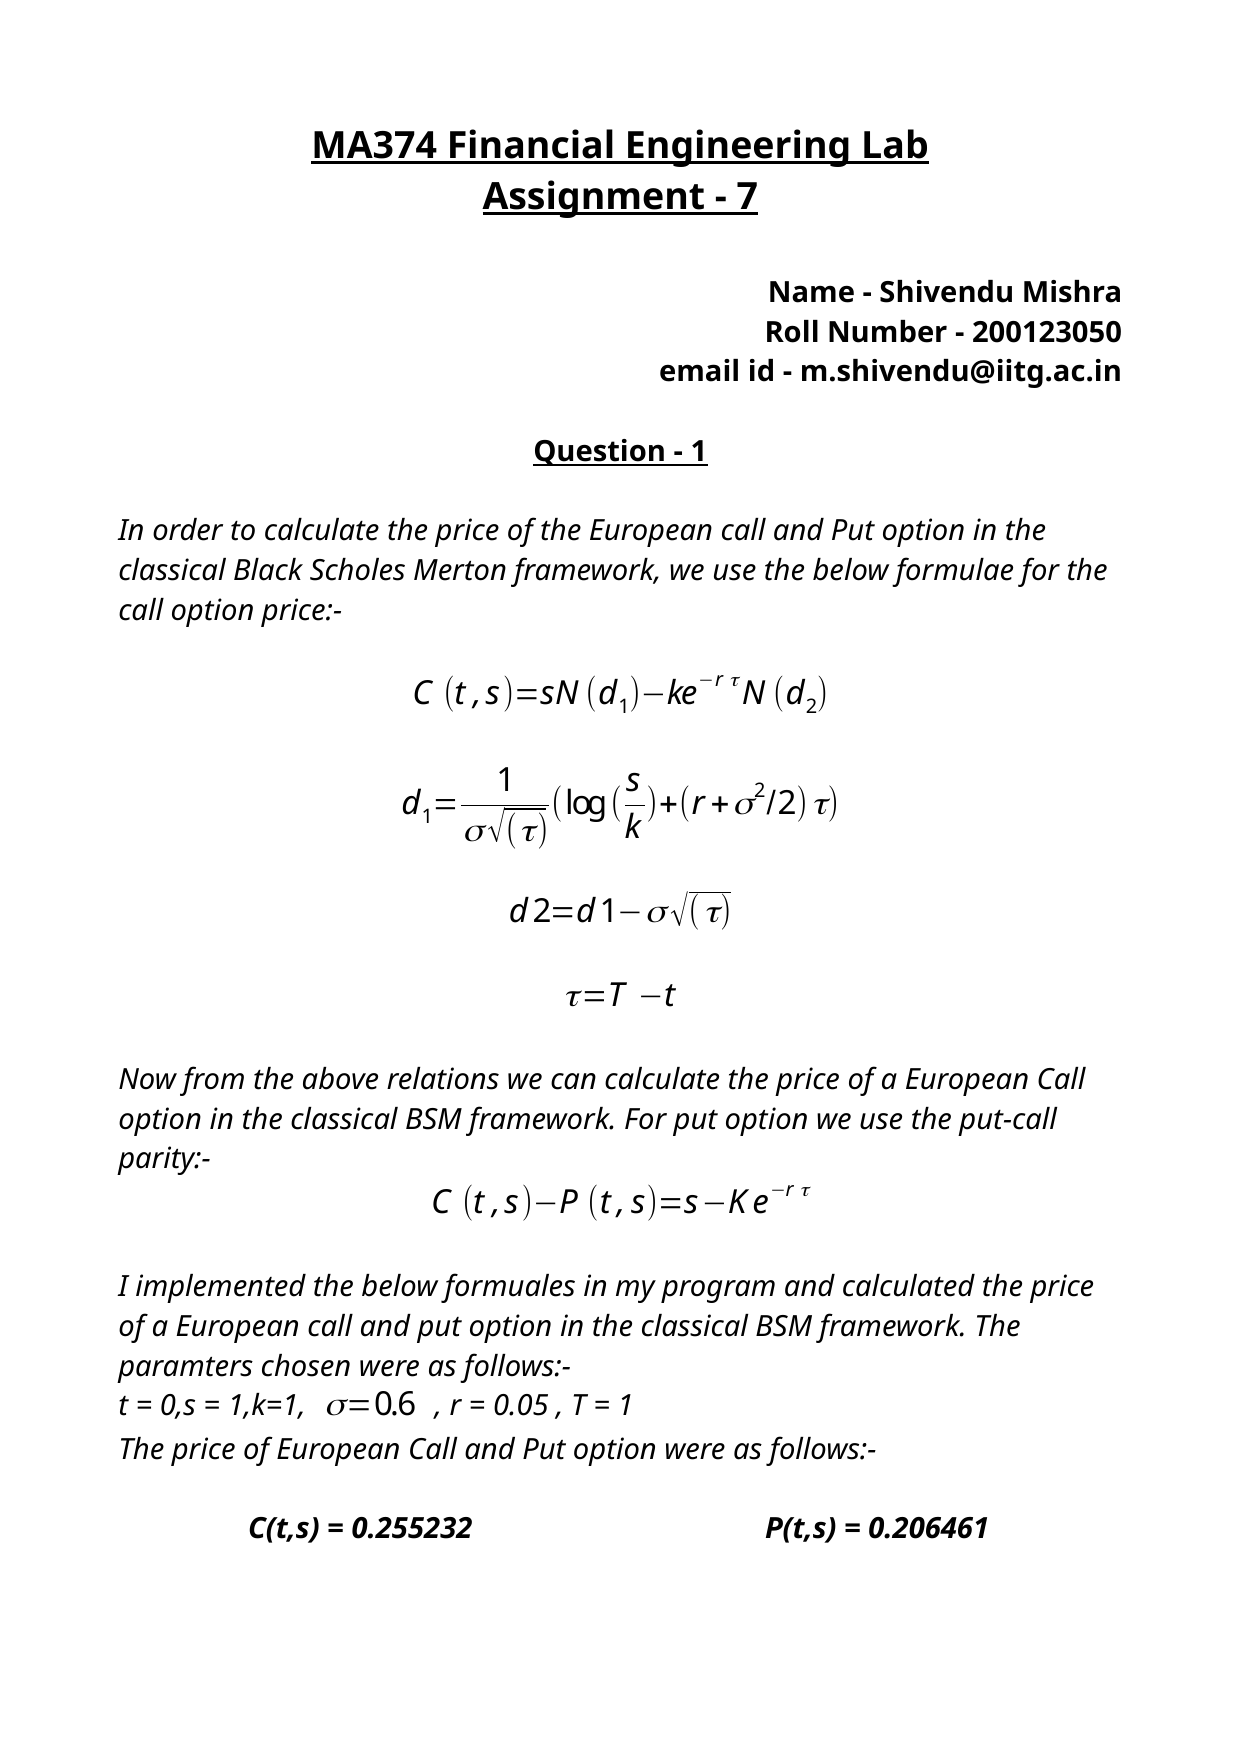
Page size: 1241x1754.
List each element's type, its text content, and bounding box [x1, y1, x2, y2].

text The price of European Call and Put option were as follows:- [118, 1428, 1122, 1468]
text C(t,s) = 0.255232 P(t,s) = 0.206461 [118, 1507, 1122, 1547]
text Question - 1 [118, 430, 1122, 470]
text I implemented the below formuales in my program and calculated the price of a European call and put option in the classical BSM framework. The paramters chosen were as follows:- [118, 1266, 1122, 1384]
text Name - Shivendu Mishra [118, 271, 1122, 311]
text email id - m.shivendu@iitg.ac.in [118, 351, 1122, 390]
text Roll Number - 200123050 [118, 311, 1122, 351]
text t = 0,s = 1,k=1,, r = 0.05 , T = 1 [118, 1384, 1122, 1428]
text MA374 Financial Engineering Lab [118, 118, 1122, 169]
text In order to calculate the price of the European call and Put option in the classical Black Scholes Merton framework, we use the below formulae for the call option price:- [118, 509, 1122, 628]
text Assignment - 7 [118, 169, 1122, 220]
text Now from the above relations we can calculate the price of a European Call option in the classical BSM framework. For put option we use the put-call parity:- [118, 1058, 1122, 1177]
